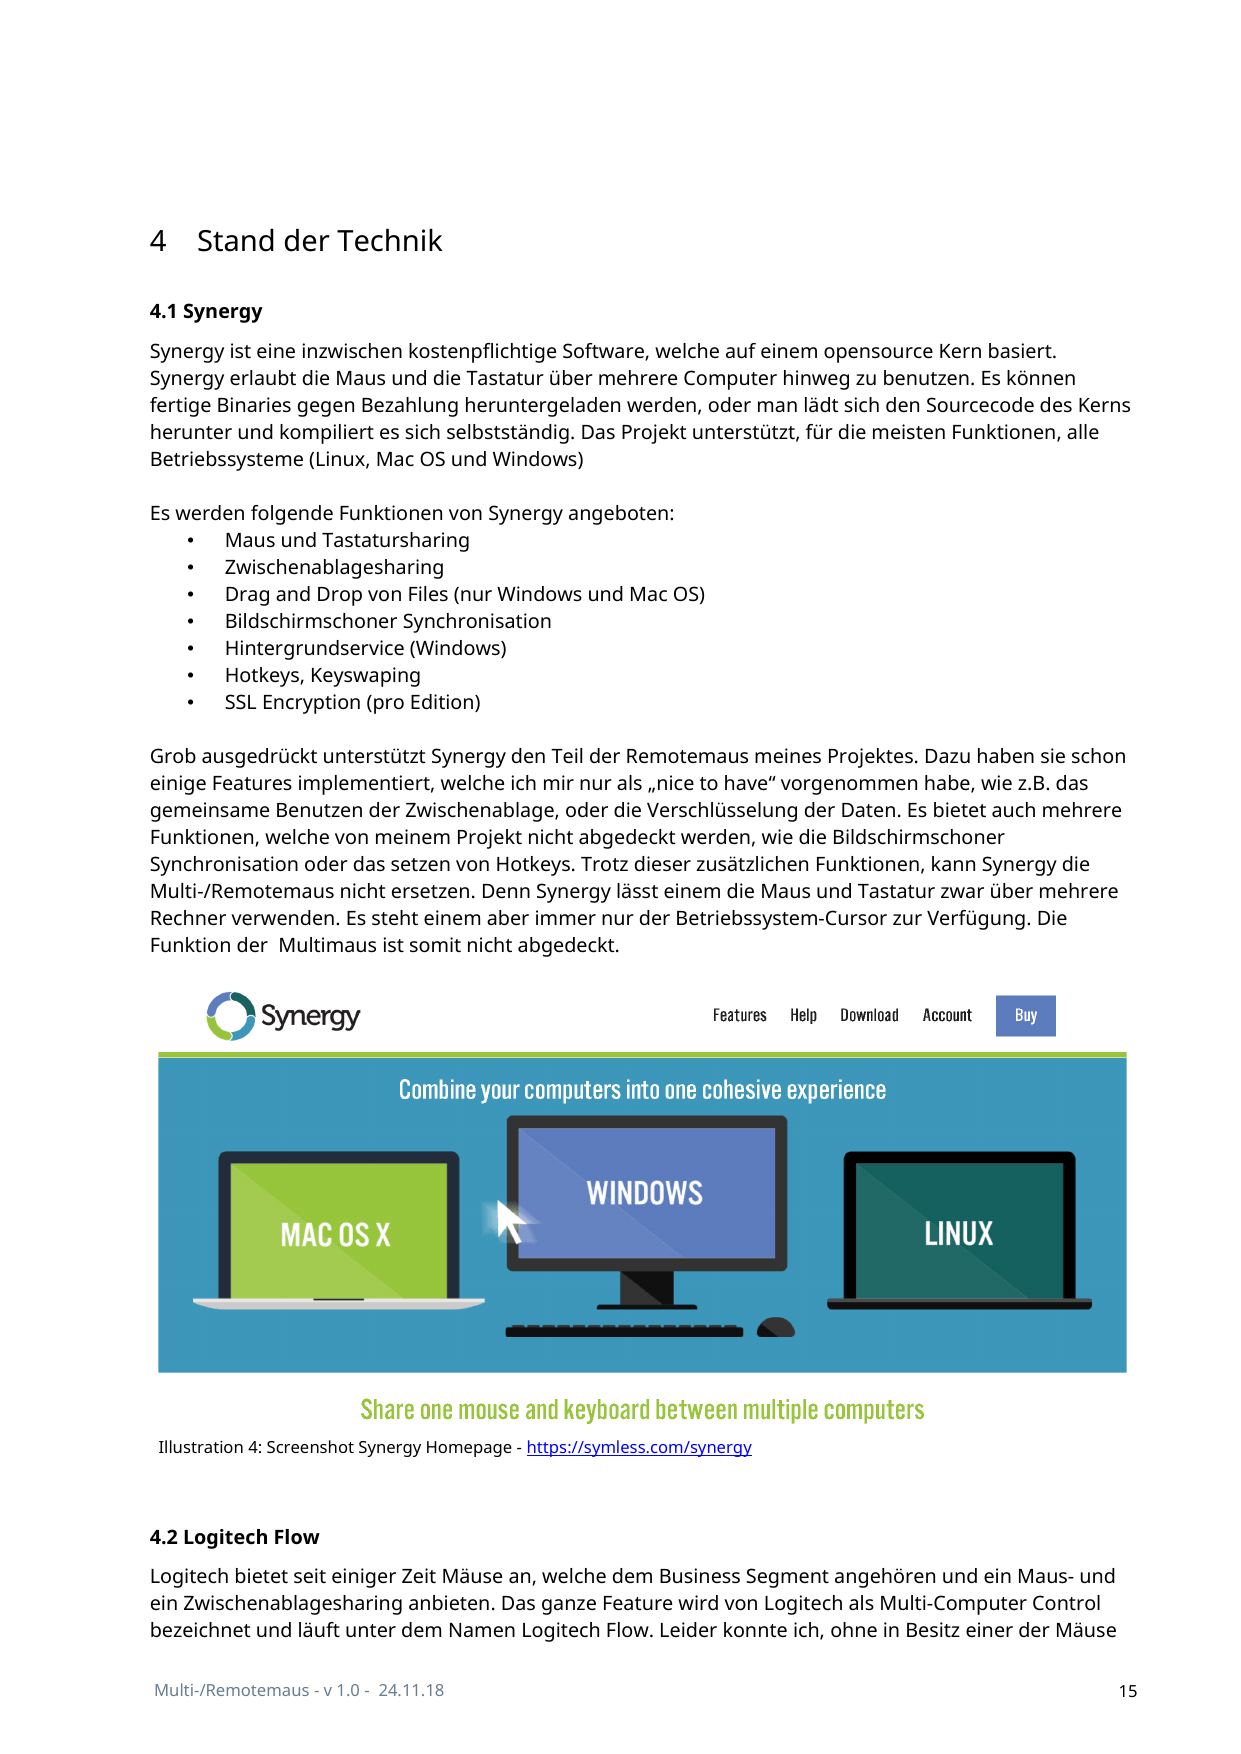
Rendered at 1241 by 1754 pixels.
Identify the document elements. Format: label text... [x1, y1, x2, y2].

picture [158, 984, 1127, 1436]
list Hintergrundservice (Windows) [187, 634, 1136, 661]
text Grob ausgedrückt unterstützt Synergy den Teil der Remotemaus meines Projektes. Dazu haben sie schon einige Features implementiert, welche ich mir nur als „nice to have“ vorgenommen habe, wie z.B. das gemeinsame Benutzen der Zwischenablage, oder die Verschlüsselung der Daten. Es bietet auch mehrere Funktionen, welche von meinem Projekt nicht abgedeckt werden, wie die Bildschirmschoner Synchronisation oder das setzen von Hotkeys. Trotz dieser zusätzlichen Funktionen, kann Synergy die Multi-/Remotemaus nicht ersetzen. Denn Synergy lässt einem die Maus und Tastatur zwar über mehrere Rechner verwenden. Es steht einem aber immer nur der Betriebssystem-Cursor zur Verfügung. Die Funktion der Multimaus ist somit nicht abgedeckt. [149, 742, 1136, 958]
list Drag and Drop von Files (nur Windows und Mac OS) [187, 580, 1136, 607]
list SSL Encryption (pro Edition) [187, 688, 1136, 715]
list Maus und Tastatursharing [187, 526, 1136, 553]
subtitle Logitech Flow [149, 1523, 1136, 1550]
text Logitech bietet seit einiger Zeit Mäuse an, welche dem Business Segment angehören und ein Maus- und ein Zwischenablagesharing anbieten. Das ganze Feature wird von Logitech als Multi-Computer Control bezeichnet und läuft unter dem Namen Logitech Flow. Leider konnte ich, ohne in Besitz einer der Mäuse [149, 1563, 1136, 1643]
subtitle Synergy [149, 298, 1136, 325]
list Bildschirmschoner Synchronisation [187, 607, 1136, 634]
list Zwischenablagesharing [187, 553, 1136, 580]
text Illustration 4: Screenshot Synergy Homepage - https://symless.com/synergy [158, 1436, 1127, 1459]
text Es werden folgende Funktionen von Synergy angeboten: [149, 499, 1136, 526]
text Synergy ist eine inzwischen kostenpflichtige Software, welche auf einem opensource Kern basiert. Synergy erlaubt die Maus und die Tastatur über mehrere Computer hinweg zu benutzen. Es können fertige Binaries gegen Bezahlung heruntergeladen werden, oder man lädt sich den Sourcecode des Kerns herunter und kompiliert es sich selbstständig. Das Projekt unterstützt, für die meisten Funktionen, alle Betriebssysteme (Linux, Mac OS und Windows) [149, 337, 1136, 472]
subtitle Stand der Technik [149, 221, 1136, 260]
list Hotkeys, Keyswaping [187, 661, 1136, 688]
